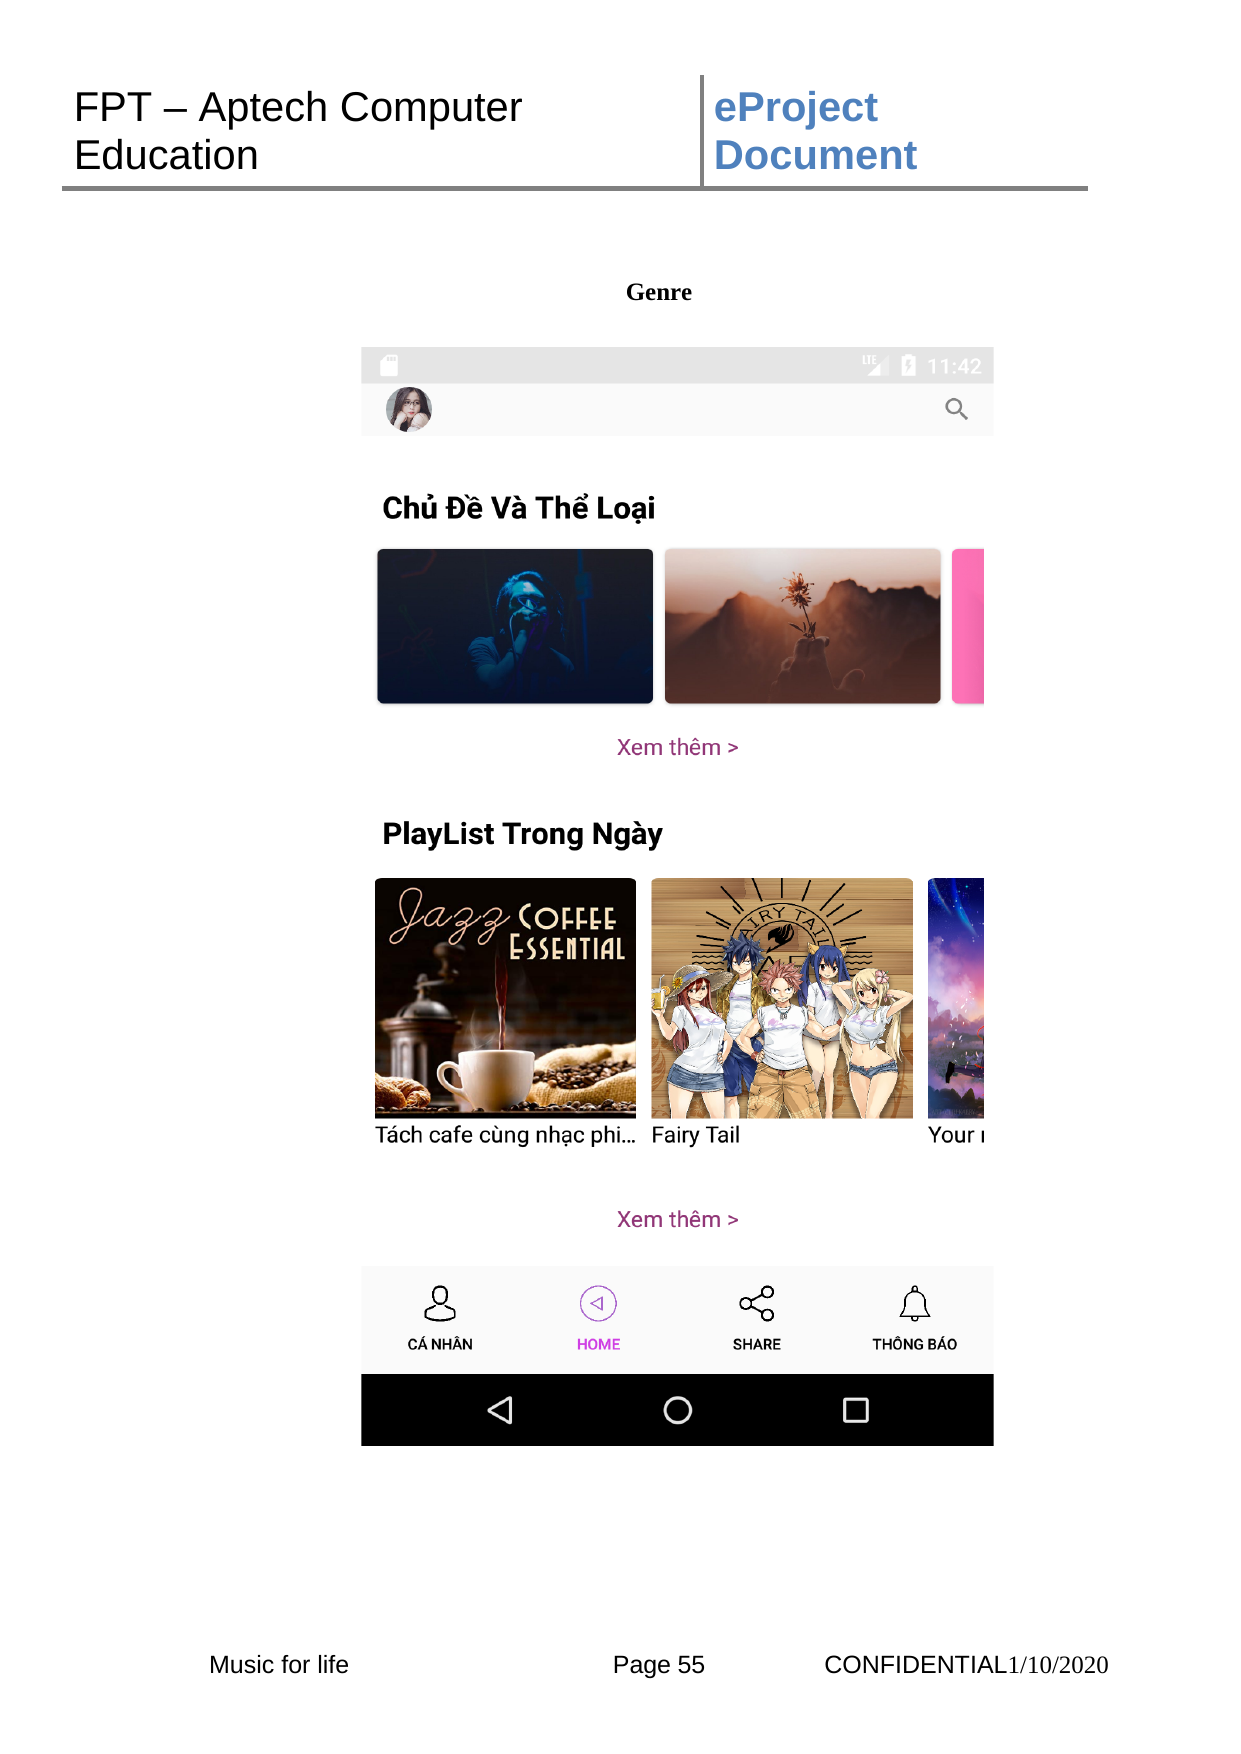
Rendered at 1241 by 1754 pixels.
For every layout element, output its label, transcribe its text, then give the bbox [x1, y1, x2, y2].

picture [361, 347, 994, 1446]
text Genre [146, 277, 1172, 306]
